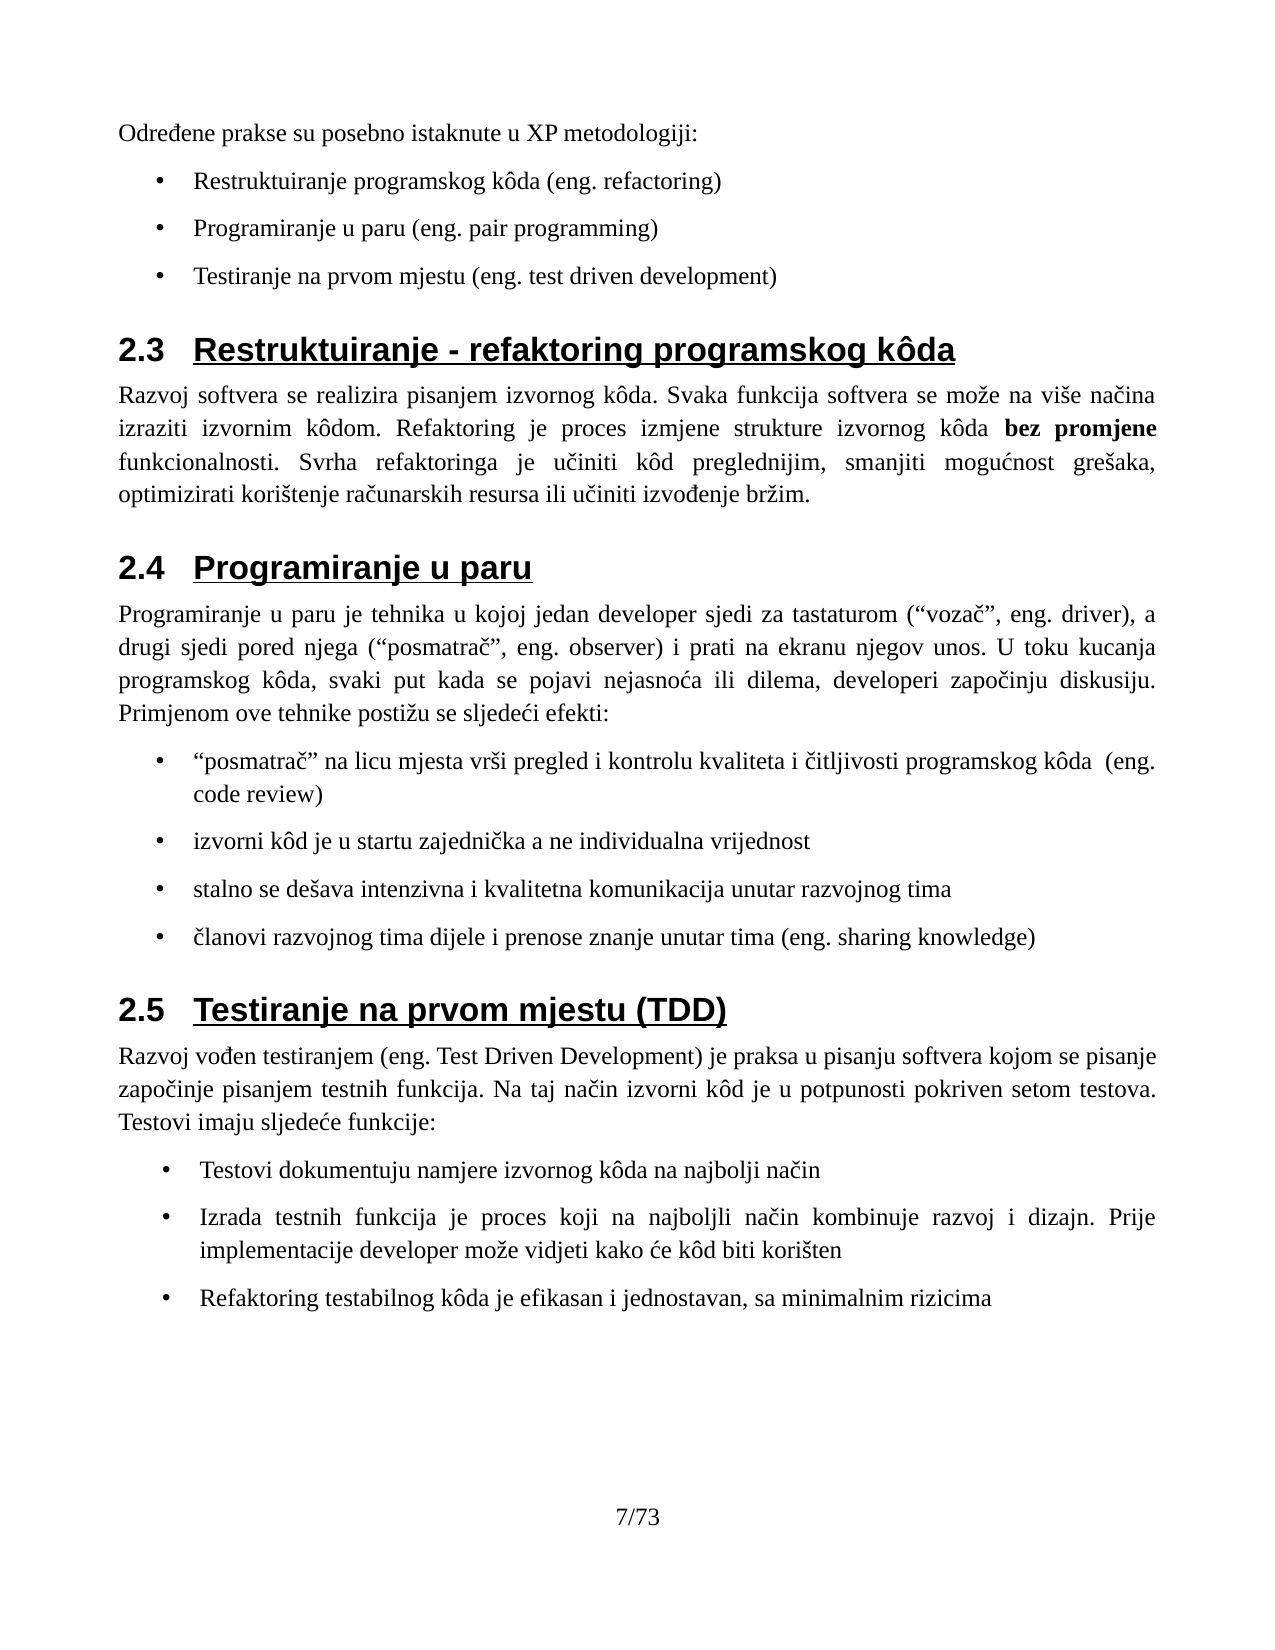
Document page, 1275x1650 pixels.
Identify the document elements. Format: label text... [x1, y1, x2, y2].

list Refaktoring testabilnog kôda je efikasan i jednostavan, sa minimalnim rizicima [162, 1283, 1157, 1312]
list “posmatrač” na licu mjesta vrši pregled i kontrolu kvaliteta i čitljivosti programskog kôda (eng. code review) [156, 746, 1157, 808]
text Programiranje u paru je tehnika u kojoj jedan developer sjedi za tastaturom (“vozač”, eng. driver), a drugi sjedi pored njega (“posmatrač”, eng. observer) i prati na ekranu njegov unos. U toku kucanja programskog kôda, svaki put kada se pojavi nejasnoća ili dilema, developeri započinju diskusiju. Primjenom ove tehnike postižu se sljedeći efekti: [118, 599, 1157, 727]
list izvorni kôd je u startu zajednička a ne individualna vrijednost [156, 826, 1157, 855]
list Restruktuiranje programskog kôda (eng. refactoring) [156, 166, 1157, 194]
text Razvoj vođen testiranjem (eng. Test Driven Development) je praksa u pisanju softvera kojom se pisanje započinje pisanjem testnih funkcija. Na taj način izvorni kôd je u potpunosti pokriven setom testova. Testovi imaju sljedeće funkcije: [118, 1041, 1157, 1136]
text Razvoj softvera se realizira pisanjem izvornog kôda. Svaka funkcija softvera se može na više načina izraziti izvornim kôdom. Refaktoring je proces izmjene strukture izvornog kôda bez promjene funkcionalnosti. Svrha refaktoringa je učiniti kôd preglednijim, smanjiti mogućnost grešaka, optimizirati korištenje računarskih resursa ili učiniti izvođenje bržim. [118, 381, 1157, 508]
list stalno se dešava intenzivna i kvalitetna komunikacija unutar razvojnog tima [156, 874, 1157, 903]
list Programiranje u paru (eng. pair programming) [156, 213, 1157, 242]
subtitle Restruktuiranje - refaktoring programskog kôda [118, 329, 1157, 368]
list Testiranje na prvom mjestu (eng. test driven development) [156, 261, 1157, 290]
list Izrada testnih funkcija je proces koji na najboljli način kombinuje razvoj i dizajn. Prije implementacije developer može vidjeti kako će kôd biti korišten [162, 1202, 1157, 1264]
subtitle Programiranje u paru [118, 548, 1157, 587]
list Testovi dokumentuju namjere izvornog kôda na najbolji način [162, 1155, 1157, 1184]
list članovi razvojnog tima dijele i prenose znanje unutar tima (eng. sharing knowledge) [156, 922, 1157, 950]
text Određene prakse su posebno istaknute u XP metodologiji: [118, 118, 1157, 147]
subtitle Testiranje na prvom mjestu (TDD) [118, 990, 1157, 1029]
